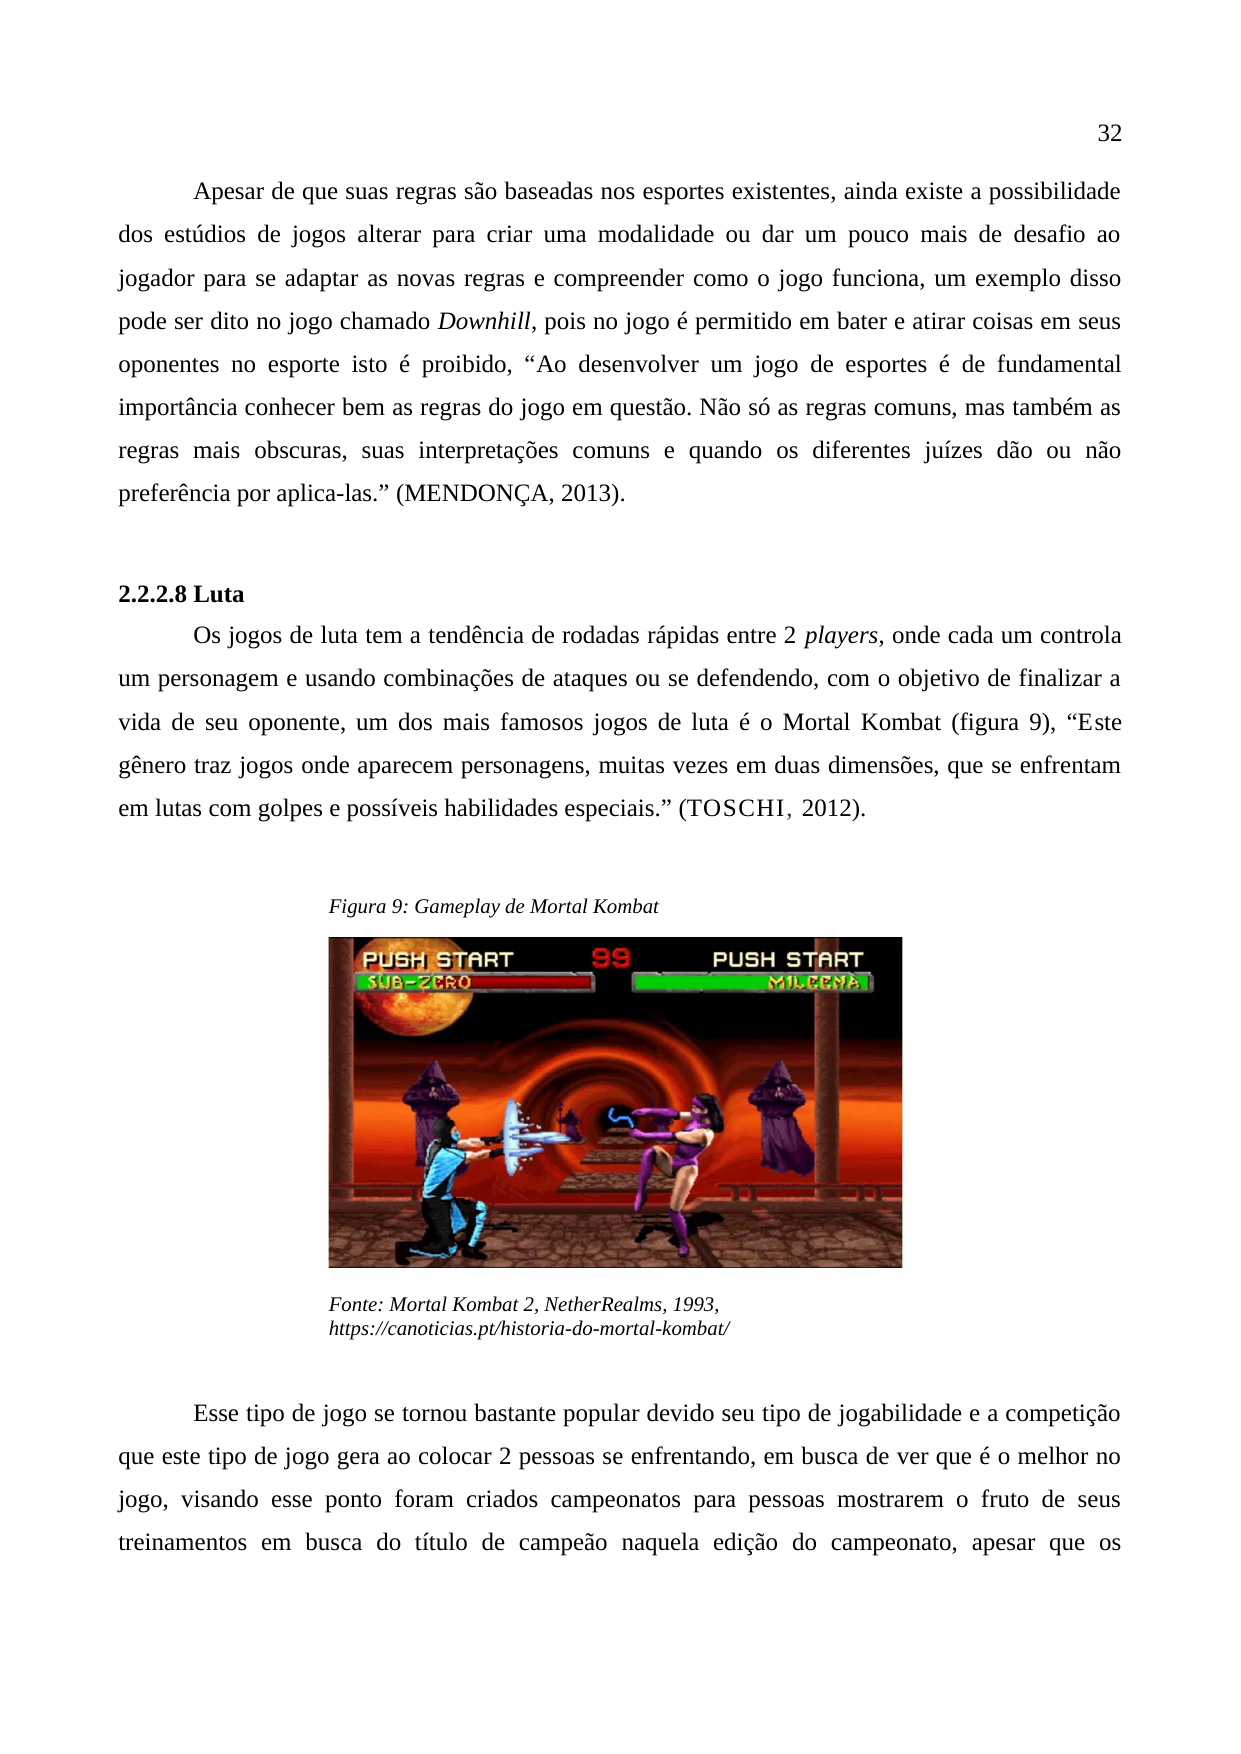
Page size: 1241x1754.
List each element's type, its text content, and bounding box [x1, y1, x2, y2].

text Apesar de que suas regras são baseadas nos esportes existentes, ainda existe a possibilidade dos estúdios de jogos alterar para criar uma modalidade ou dar um pouco mais de desafio ao jogador para se adaptar as novas regras e compreender como o jogo funciona, um exemplo disso pode ser dito no jogo chamado Downhill, pois no jogo é permitido em bater e atirar coisas em seus oponentes no esporte isto é proibido, “Ao desenvolver um jogo de esportes é de fundamental importância conhecer bem as regras do jogo em questão. Não só as regras comuns, mas também as regras mais obscuras, suas interpretações comuns e quando os diferentes juízes dão ou não preferência por aplica-las.” (MENDONÇA, 2013). [118, 176, 1122, 507]
text Figura 9: Gameplay de Mortal Kombat [328, 890, 902, 937]
picture [328, 937, 903, 1268]
subtitle 2.2.2.8 Luta [118, 579, 1122, 608]
text Esse tipo de jogo se tornou bastante popular devido seu tipo de jogabilidade e a competição que este tipo de jogo gera ao colocar 2 pessoas se enfrentando, em busca de ver que é o melhor no jogo, visando esse ponto foram criados campeonatos para pessoas mostrarem o fruto de seus treinamentos em busca do título de campeão naquela edição do campeonato, apesar que os [118, 1398, 1122, 1556]
text Os jogos de luta tem a tendência de rodadas rápidas entre 2 players, onde cada um controla um personagem e usando combinações de ataques ou se defendendo, com o objetivo de finalizar a vida de seu oponente, um dos mais famosos jogos de luta é o Mortal Kombat (figura 9), “Este gênero traz jogos onde aparecem personagens, muitas vezes em duas dimensões, que se enfrentam em lutas com golpes e possíveis habilidades especiais.” (TOSCHI, 2012). [118, 620, 1122, 822]
text Fonte: Mortal Kombat 2, NetherRealms, 1993, https://canoticias.pt/historia-do-mortal-kombat/ [328, 1292, 902, 1340]
